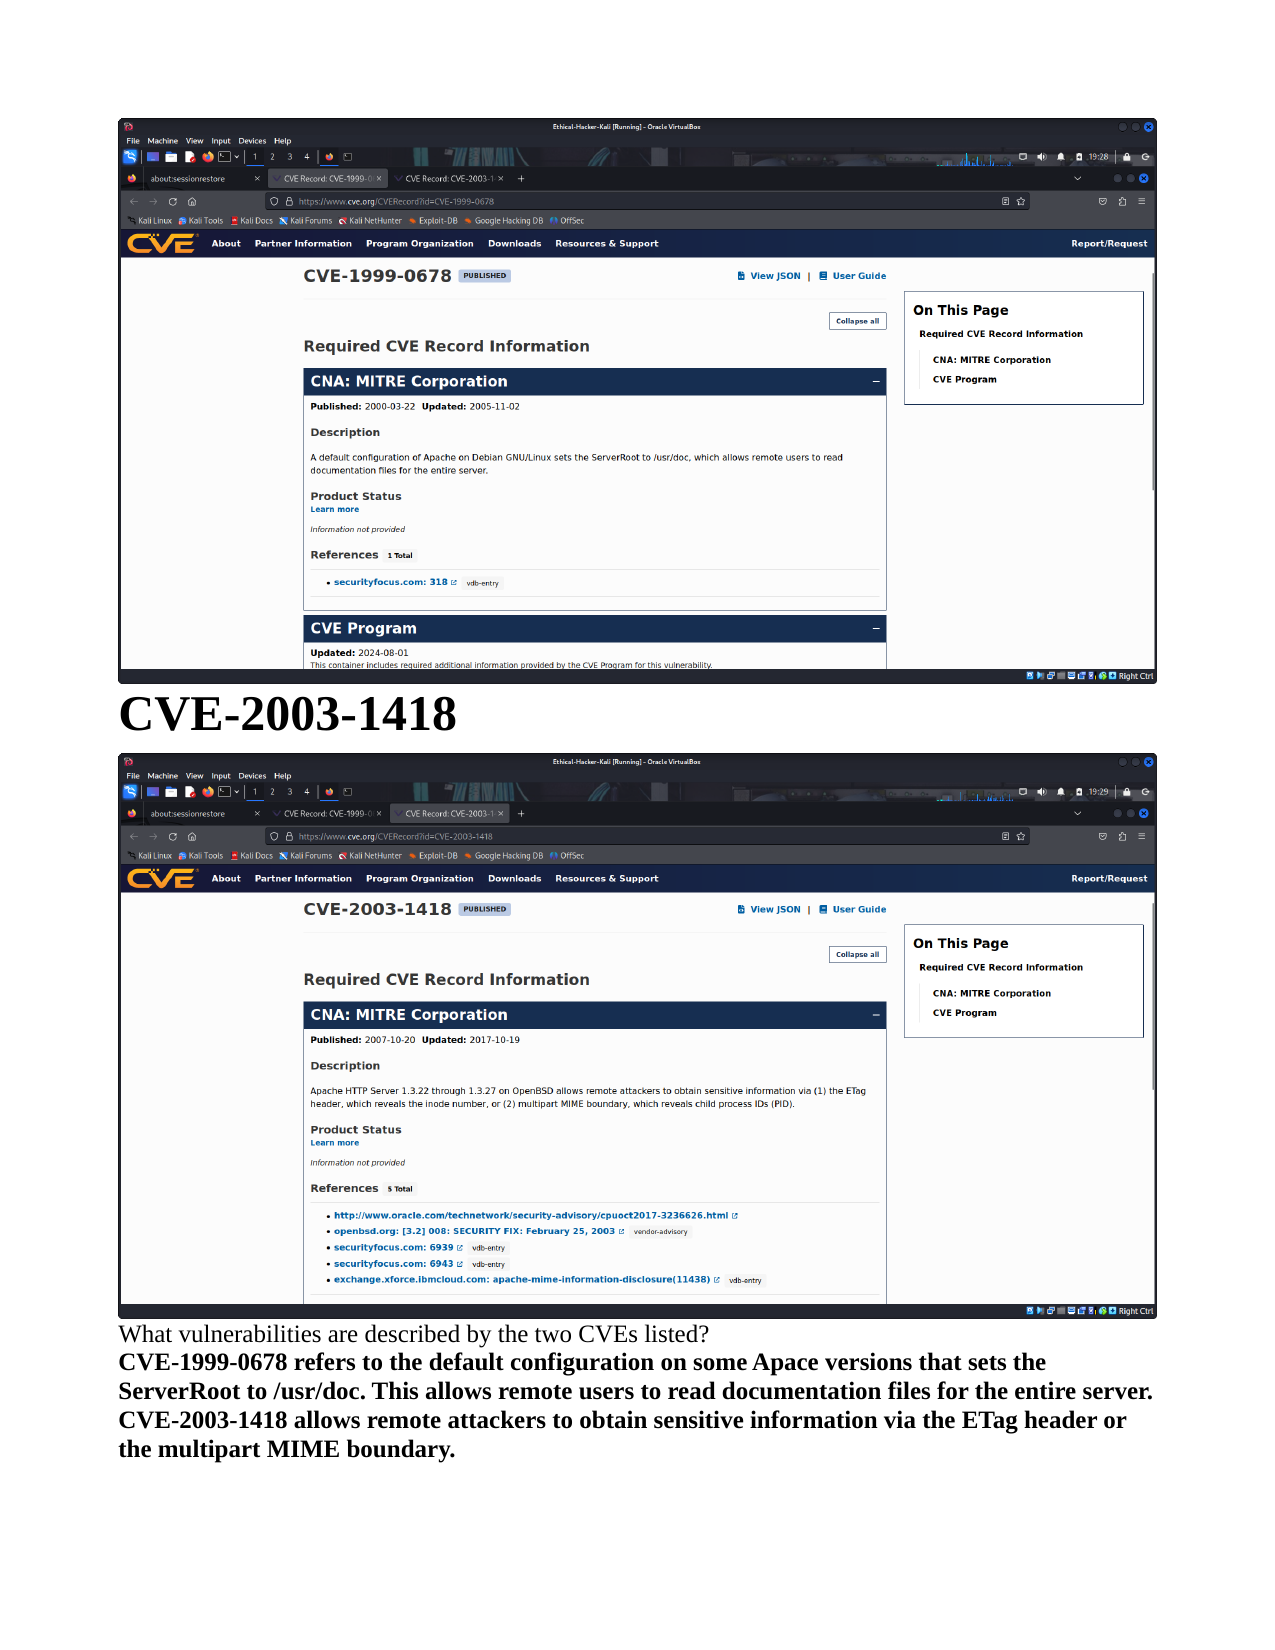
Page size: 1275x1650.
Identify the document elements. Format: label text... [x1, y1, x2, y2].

text CVE-1999-0678 refers to the default configuration on some Apace versions that sets the ServerRoot to /usr/doc. This allows remote users to read documentation files for the entire server. CVE-2003-1418 allows remote attackers to obtain sensitive information via the ETag header or the multipart MIME boundary. [118, 1347, 1157, 1462]
picture [118, 118, 1157, 684]
text What vulnerabilities are described by the two CVEs listed? [118, 1319, 1157, 1347]
subtitle CVE-2003-1418 [118, 684, 1157, 741]
picture [118, 753, 1157, 1319]
